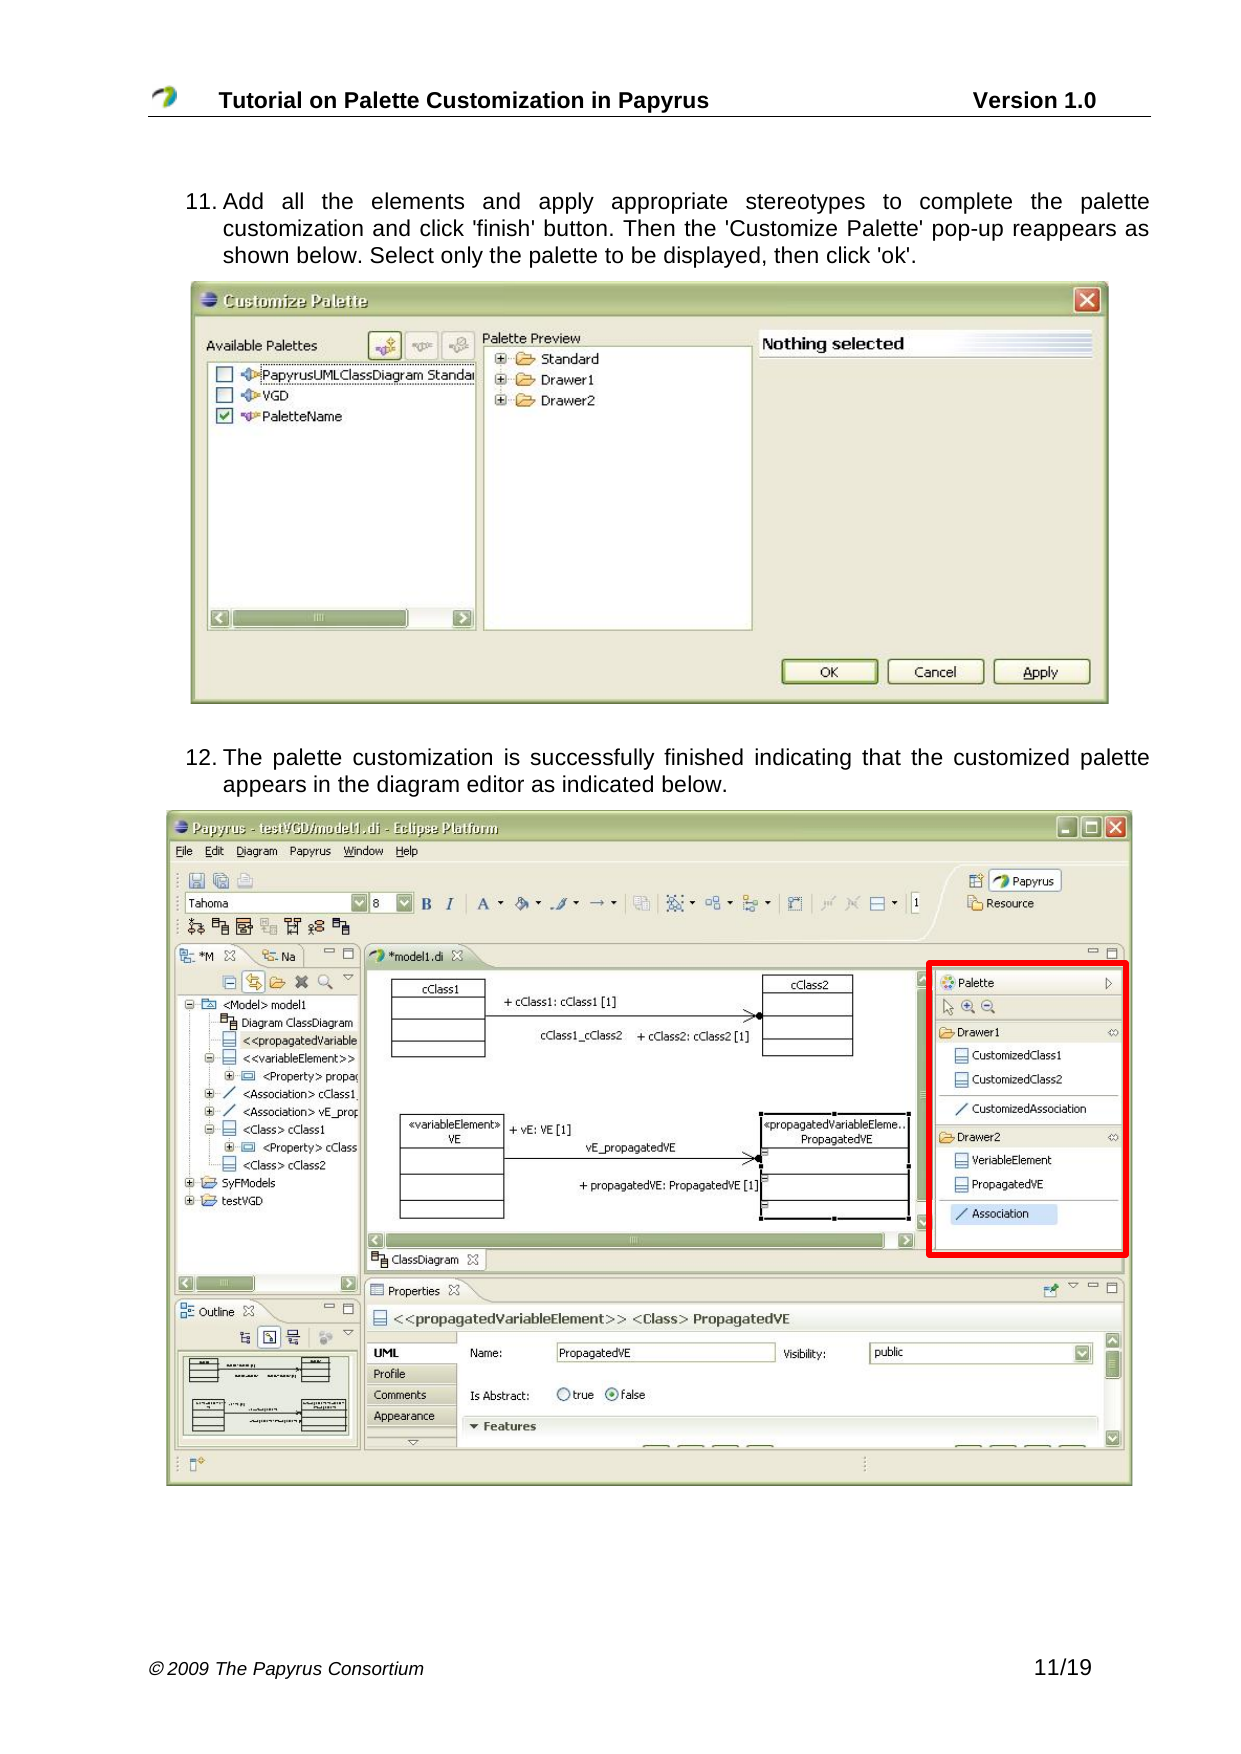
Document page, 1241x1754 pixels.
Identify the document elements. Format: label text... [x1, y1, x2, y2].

list The palette customization is successfully finished indicating that the customized palette appears in the diagram editor as indicated below. [185, 744, 1151, 798]
picture [190, 281, 1109, 704]
list Add all the elements and apply appropriate stereotypes to complete the palette customization and click 'finish' button. Then the 'Customize Palette' pop-up reappears as shown below. Select only the palette to be displayed, then click 'ok'. [185, 187, 1151, 268]
picture [152, 84, 177, 110]
picture [166, 810, 1133, 1486]
